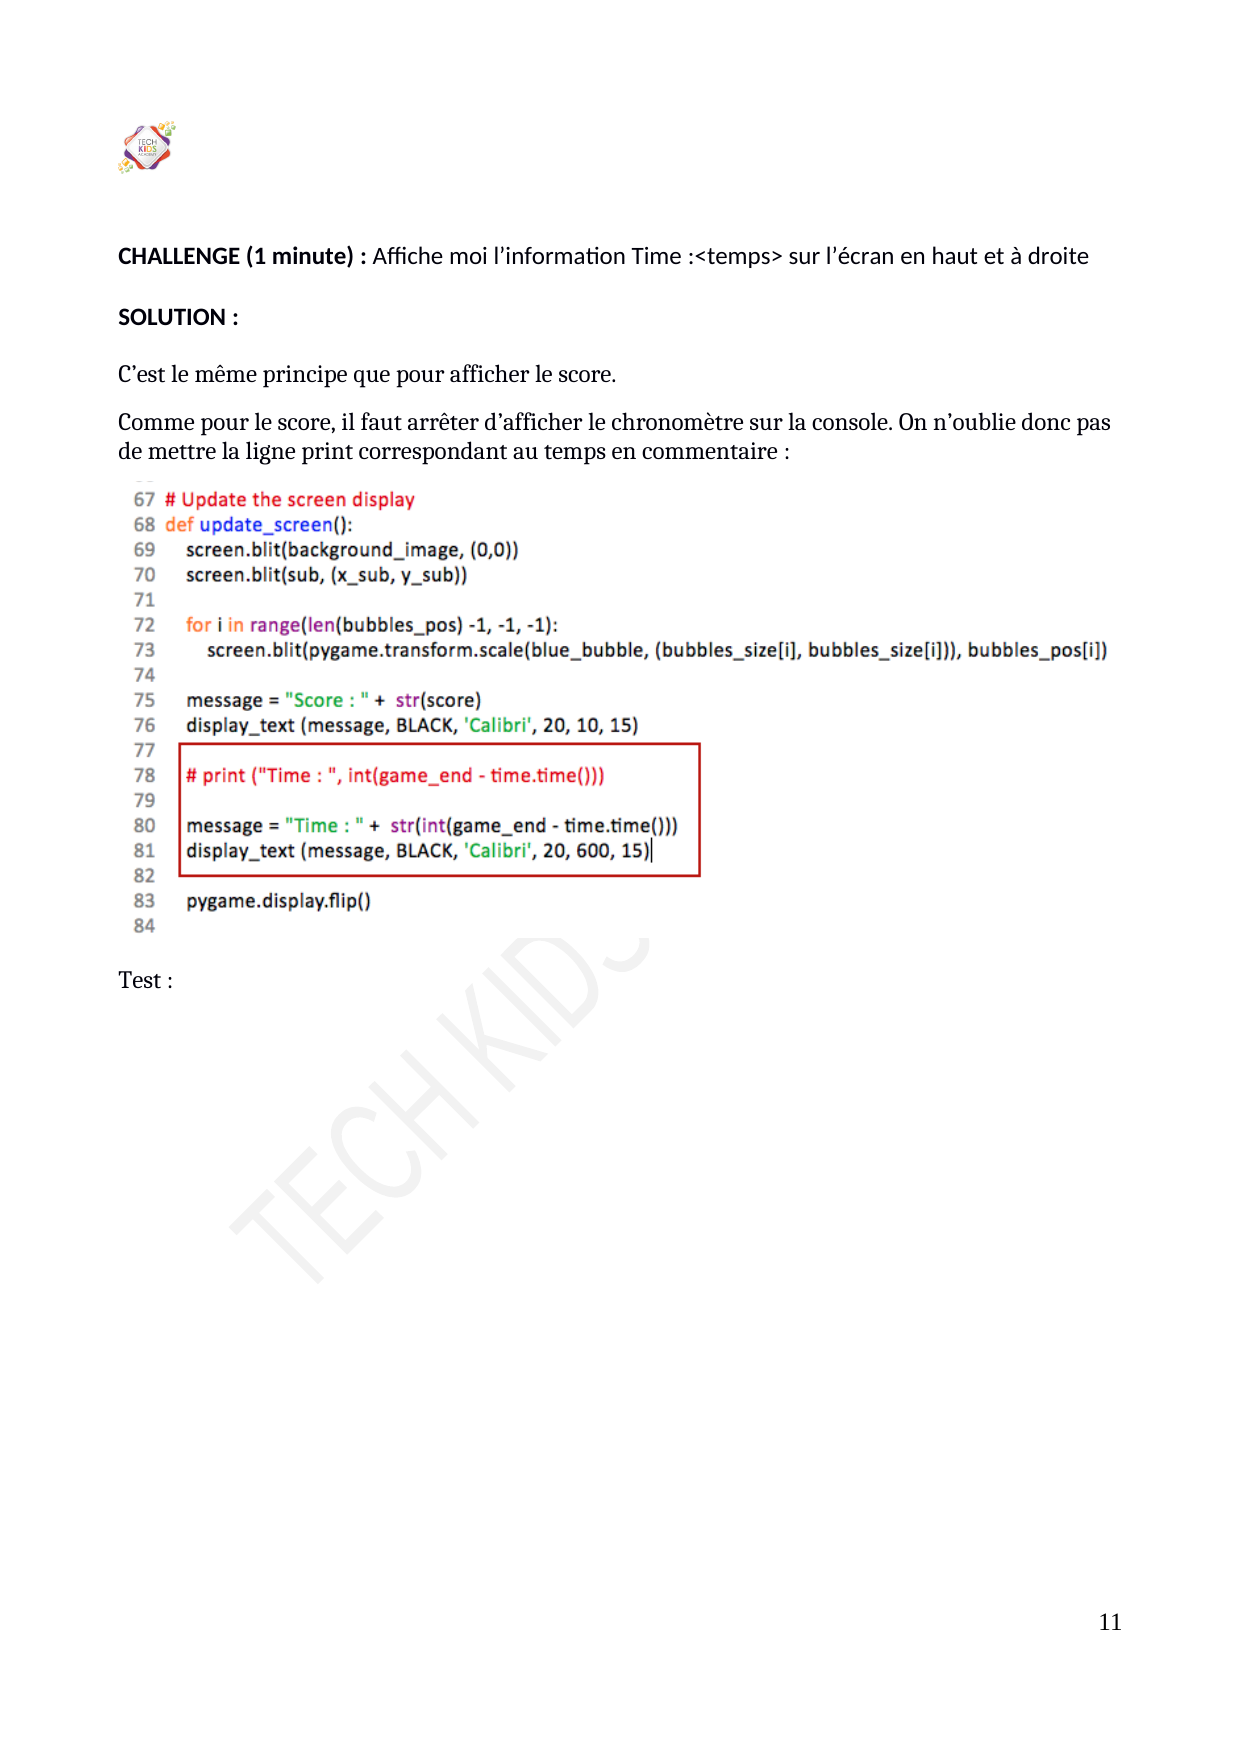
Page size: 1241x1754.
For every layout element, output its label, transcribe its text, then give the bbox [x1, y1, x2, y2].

picture [118, 118, 176, 176]
text Comme pour le score, il faut arrêter d’afficher le chronomètre sur la console. On n’oublie donc pas de mettre la ligne print correspondant au temps en commentaire : [118, 408, 1122, 466]
text Test : [118, 966, 539, 995]
text C’est le même principe que pour afficher le score. [118, 360, 1122, 389]
text [525, 966, 587, 995]
text SOLUTION : [118, 301, 1122, 332]
picture [118, 481, 1113, 938]
text CHALLENGE (1 minute) : Affiche moi l’information Time :<temps> sur l’écran en haut et à droite [118, 240, 1122, 271]
text [590, 966, 1122, 995]
